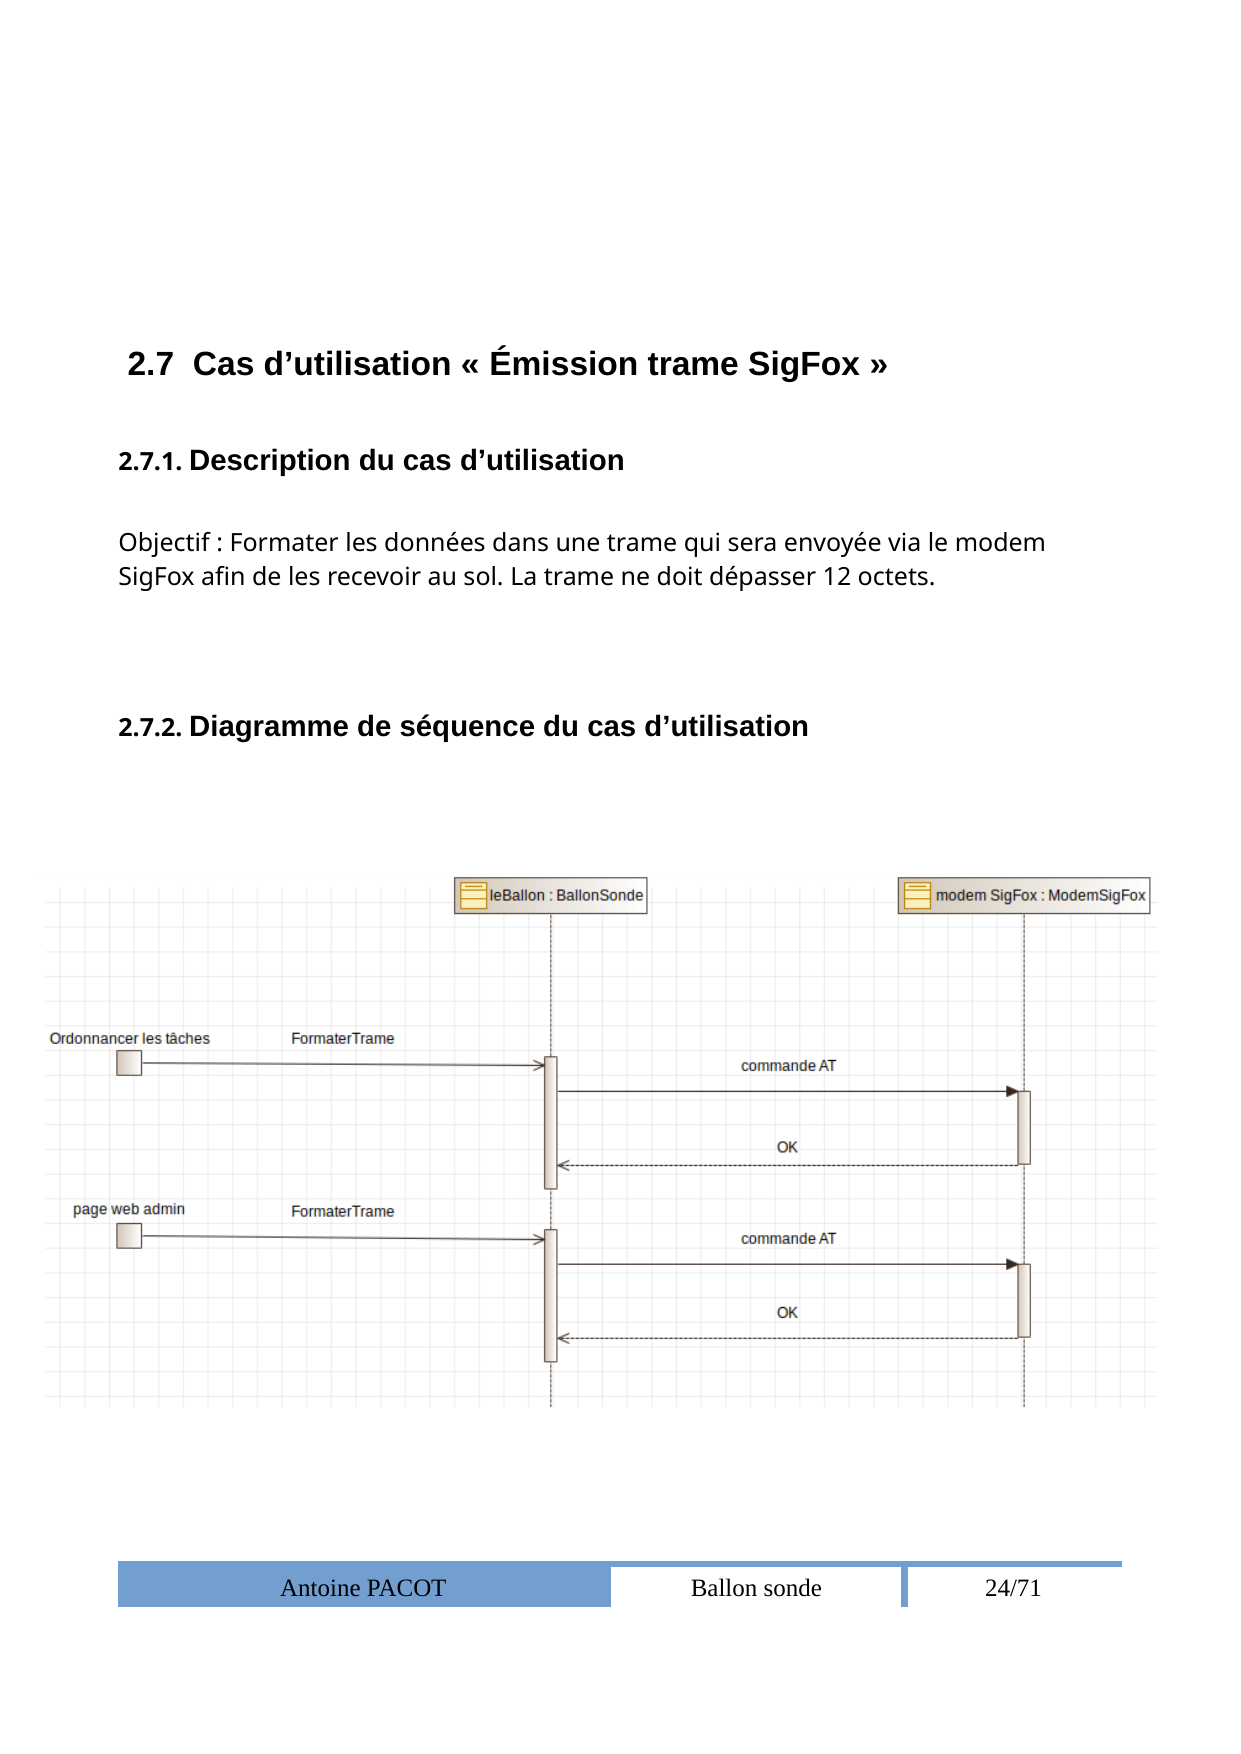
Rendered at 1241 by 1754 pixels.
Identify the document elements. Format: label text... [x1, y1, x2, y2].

text Objectif : Formater les données dans une trame qui sera envoyée via le modem SigFox afin de les recevoir au sol. La trame ne doit dépasser 12 octets. [118, 524, 1122, 593]
subtitle Description du cas d’utilisation [118, 443, 1122, 478]
subtitle Cas d’utilisation « Émission trame SigFox » [118, 343, 1122, 382]
picture [35, 877, 1158, 1407]
subtitle Diagramme de séquence du cas d’utilisation [118, 709, 1122, 744]
